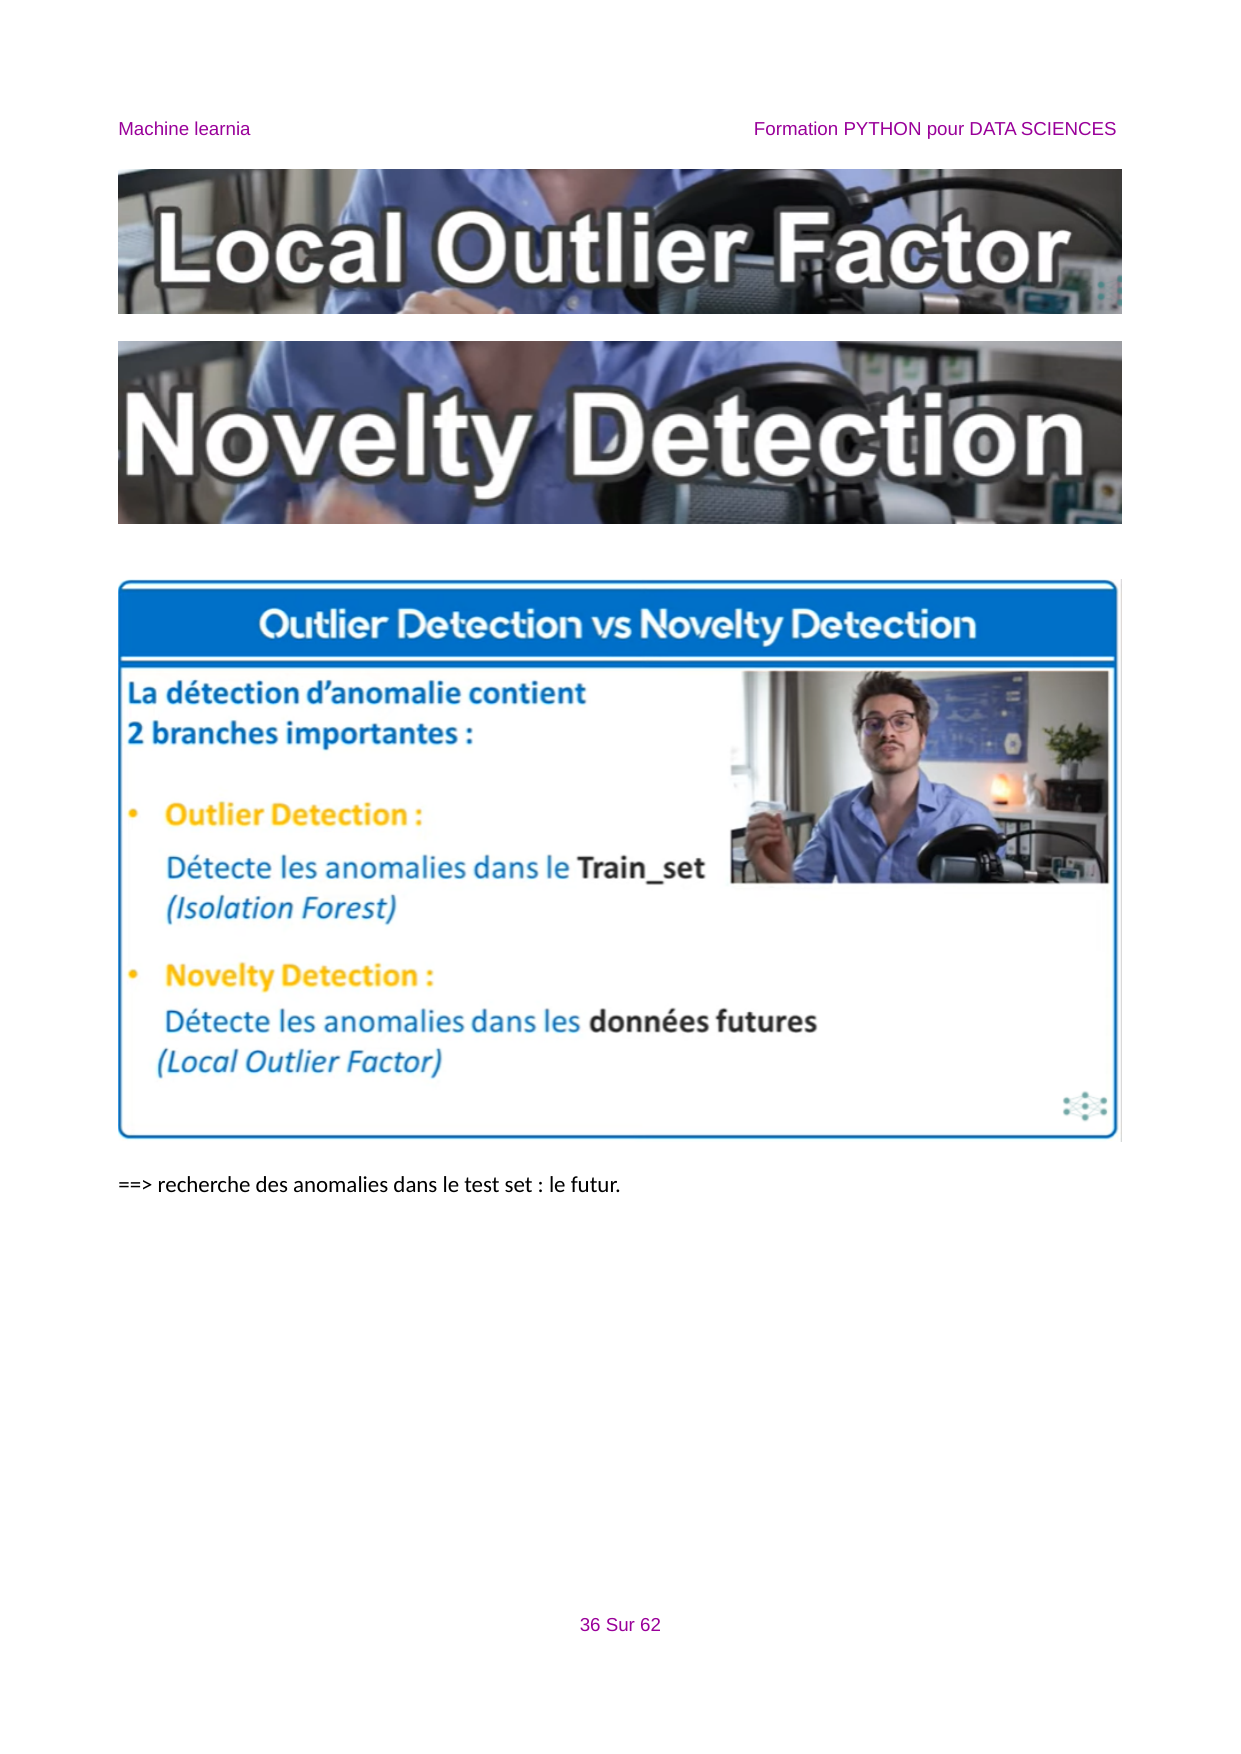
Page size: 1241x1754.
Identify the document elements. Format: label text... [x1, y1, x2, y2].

picture [118, 579, 1122, 1142]
picture [118, 341, 1122, 524]
picture [118, 169, 1122, 314]
text ==> recherche des anomalies dans le test set : le futur. [118, 1170, 1122, 1198]
